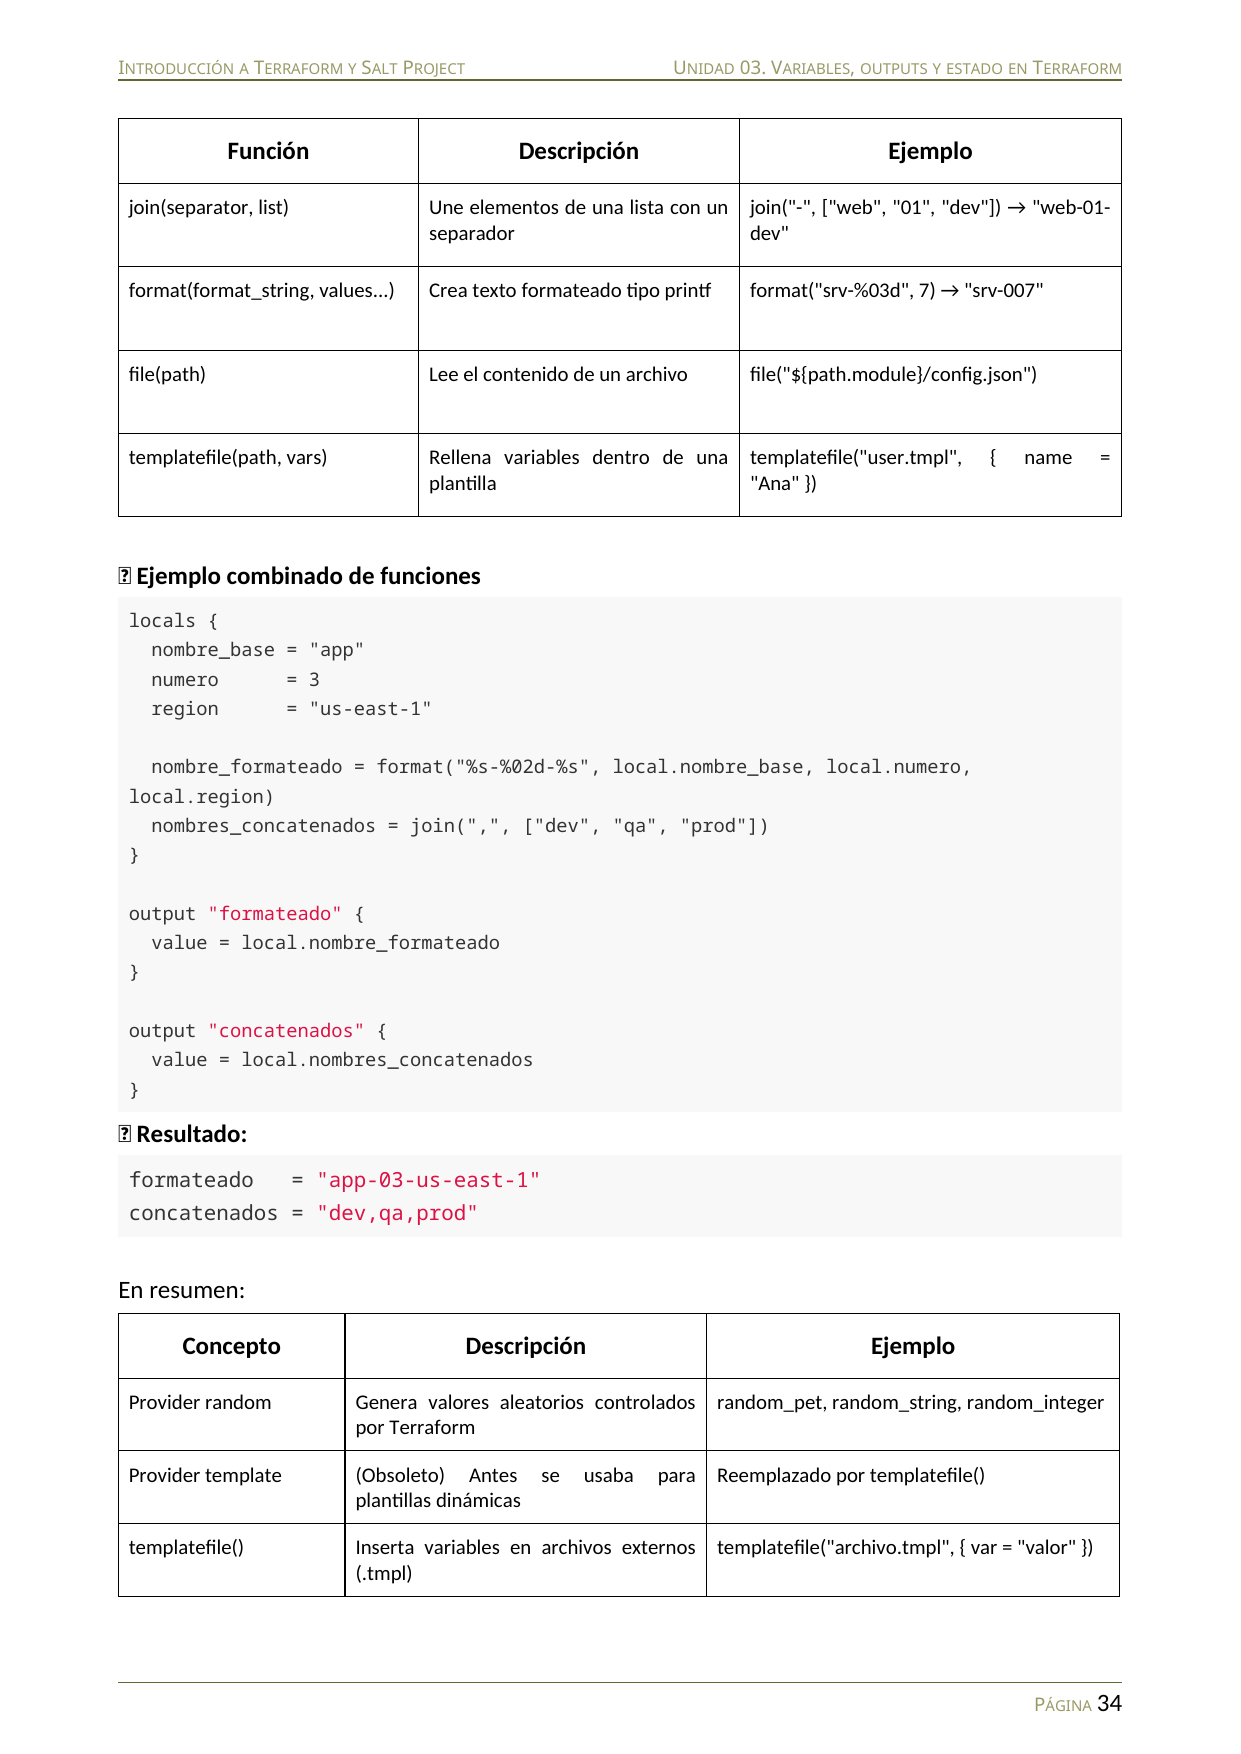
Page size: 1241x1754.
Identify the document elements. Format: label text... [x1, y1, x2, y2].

table_cell file("${path.module}/config.json") [740, 351, 1121, 433]
table_cell Provider template [119, 1451, 344, 1523]
table_header Descripción [346, 1314, 706, 1378]
table_header Descripción [419, 119, 739, 183]
table_cell (Obsoleto) Antes se usaba para plantillas dinámicas [346, 1451, 706, 1523]
table_header Función [119, 119, 418, 183]
table_cell Provider random [119, 1379, 344, 1450]
table_header Ejemplo [740, 119, 1121, 183]
table_cell Reemplazado por templatefile() [707, 1451, 1119, 1523]
text 📜 Resultado: [118, 1118, 1122, 1148]
table_cell format("srv-%03d", 7) → "srv-007" [740, 267, 1121, 349]
table_cell templatefile("archivo.tmpl", { var = "valor" }) [707, 1524, 1119, 1596]
table_header Concepto [119, 1314, 344, 1378]
table_header formateado = "app-03-us-east-1" concatenados = "dev,qa,prod" [118, 1155, 1122, 1237]
table_cell templatefile(path, vars) [119, 434, 418, 516]
table_cell Rellena variables dentro de una plantilla [419, 434, 739, 516]
table_cell random_pet, random_string, random_integer [707, 1379, 1119, 1450]
table_cell format(format_string, values...) [119, 267, 418, 349]
table_cell Genera valores aleatorios controlados por Terraform [346, 1379, 706, 1450]
text En resumen: [118, 1274, 1122, 1304]
table_cell Une elementos de una lista con un separador [419, 184, 739, 266]
table_cell file(path) [119, 351, 418, 433]
table_cell Lee el contenido de un archivo [419, 351, 739, 433]
table_cell join("-", ["web", "01", "dev"]) → "web-01-dev" [740, 184, 1121, 266]
table_header locals { nombre_base = "app" numero = 3 region = "us-east-1" nombre_formateado = format("%s-%02d-%s", local.nombre_base, local.numero, local.region) nombres_concatenados = join(",", ["dev", "qa", "prod"]) } output "formateado" { value = local.nombre_formateado } output "concatenados" { value = local.nombres_concatenados } [118, 597, 1122, 1112]
table_header Ejemplo [707, 1314, 1119, 1378]
text 💡 Ejemplo combinado de funciones [118, 560, 1122, 591]
table_cell templatefile() [119, 1524, 344, 1596]
table_cell Inserta variables en archivos externos (.tmpl) [346, 1524, 706, 1596]
table_cell templatefile("user.tmpl", { name = "Ana" }) [740, 434, 1121, 516]
table_cell join(separator, list) [119, 184, 418, 266]
table_cell Crea texto formateado tipo printf [419, 267, 739, 349]
